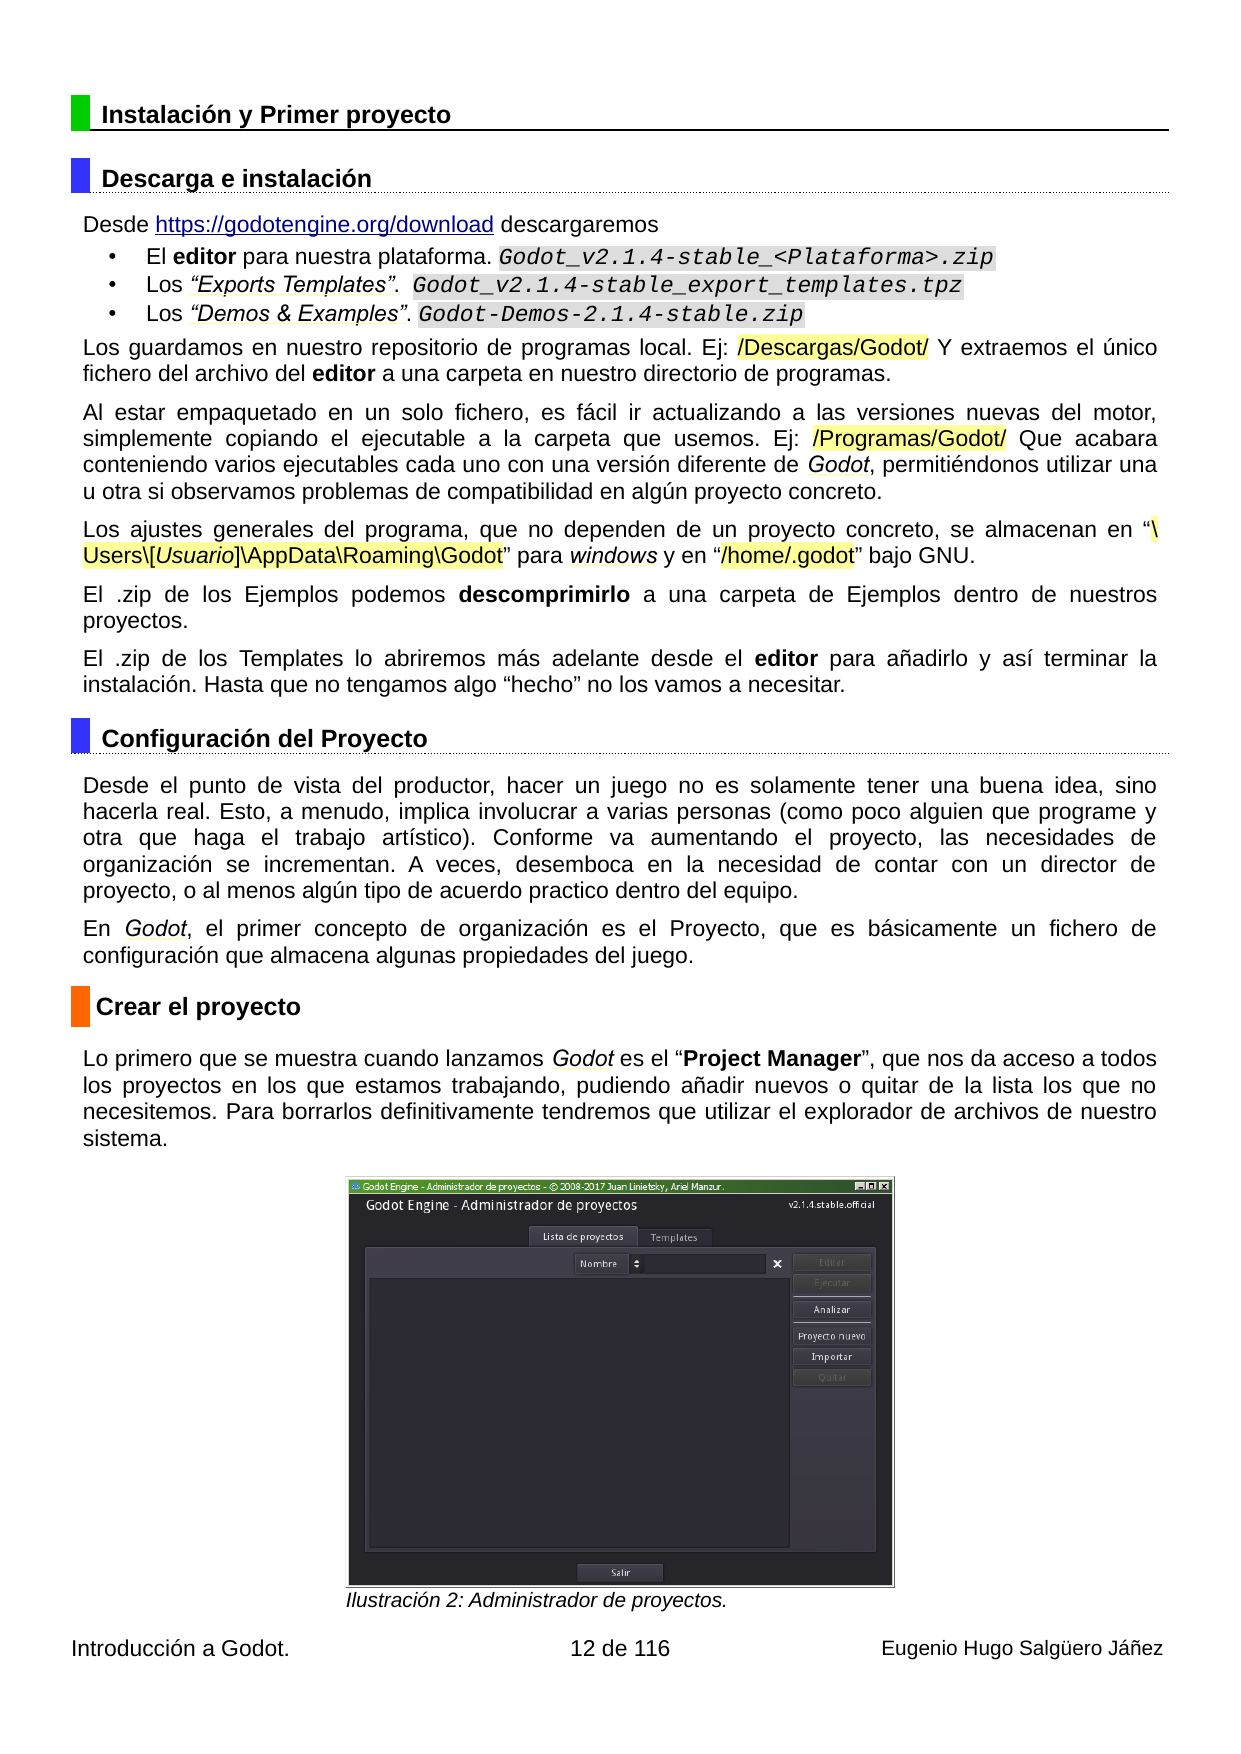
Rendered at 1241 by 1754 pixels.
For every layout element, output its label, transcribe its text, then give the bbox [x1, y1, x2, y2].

text [346, 1164, 895, 1176]
text En Godot, el primer concepto de organización es el Proyecto, que es básicamente un fichero de configuración que almacena algunas propiedades del juego. [83, 915, 1158, 968]
text Los ajustes generales del programa, que no dependen de un proyecto concreto, se almacenan en “\Users\[Usuario]\AppData\Roaming\Godot” para windows y en “/home/.godot” bajo GNU. [83, 516, 1158, 569]
subtitle Crear el proyecto [90, 986, 1169, 1027]
text El .zip de los Templates lo abriremos más adelante desde el editor para añadirlo y así terminar la instalación. Hasta que no tengamos algo “hecho” no los vamos a necesitar. [83, 645, 1158, 698]
picture [345, 1176, 895, 1588]
subtitle Instalación y Primer proyecto [71, 94, 1169, 129]
text Desde https://godotengine.org/download descargaremos [83, 211, 1158, 237]
list El editor para nuestra plataforma. Godot_v2.1.4-stable_<Plataforma>.zip [108, 243, 1169, 271]
text Desde el punto de vista del productor, hacer un juego no es solamente tener una buena idea, sino hacerla real. Esto, a menudo, implica involucrar a varias personas (como poco alguien que programe y otra que haga el trabajo artístico). Conforme va aumentando el proyecto, las necesidades de organización se incrementan. A veces, desemboca en la necesidad de contar con un director de proyecto, o al menos algún tipo de acuerdo practico dentro del equipo. [83, 772, 1158, 903]
text Al estar empaquetado en un solo fichero, es fácil ir actualizando a las versiones nuevas del motor, simplemente copiando el ejecutable a la carpeta que usemos. Ej: /Programas/Godot/ Que acabara conteniendo varios ejecutables cada uno con una versión diferente de Godot, permitiéndonos utilizar una u otra si observamos problemas de compatibilidad en algún proyecto concreto. [83, 399, 1158, 504]
subtitle Configuración del Proyecto [90, 718, 1169, 753]
list Los “Exports Templates”. Godot_v2.1.4-stable_export_templates.tpz [108, 271, 1169, 300]
text El .zip de los Ejemplos podemos descomprimirlo a una carpeta de Ejemplos dentro de nuestros proyectos. [83, 581, 1158, 633]
subtitle Descarga e instalación [90, 158, 1169, 192]
text Los guardamos en nuestro repositorio de programas local. Ej: /Descargas/Godot/ Y extraemos el único fichero del archivo del editor a una carpeta en nuestro directorio de programas. [83, 334, 1158, 387]
text Ilustración 2: Administrador de proyectos. [346, 1588, 895, 1612]
list Los “Demos & Examples”. Godot-Demos-2.1.4-stable.zip [108, 300, 1169, 328]
text Lo primero que se muestra cuando lanzamos Godot es el “Project Manager”, que nos da acceso a todos los proyectos en los que estamos trabajando, pudiendo añadir nuevos o quitar de la lista los que no necesitemos. Para borrarlos definitivamente tendremos que utilizar el explorador de archivos de nuestro sistema. [83, 1045, 1158, 1151]
